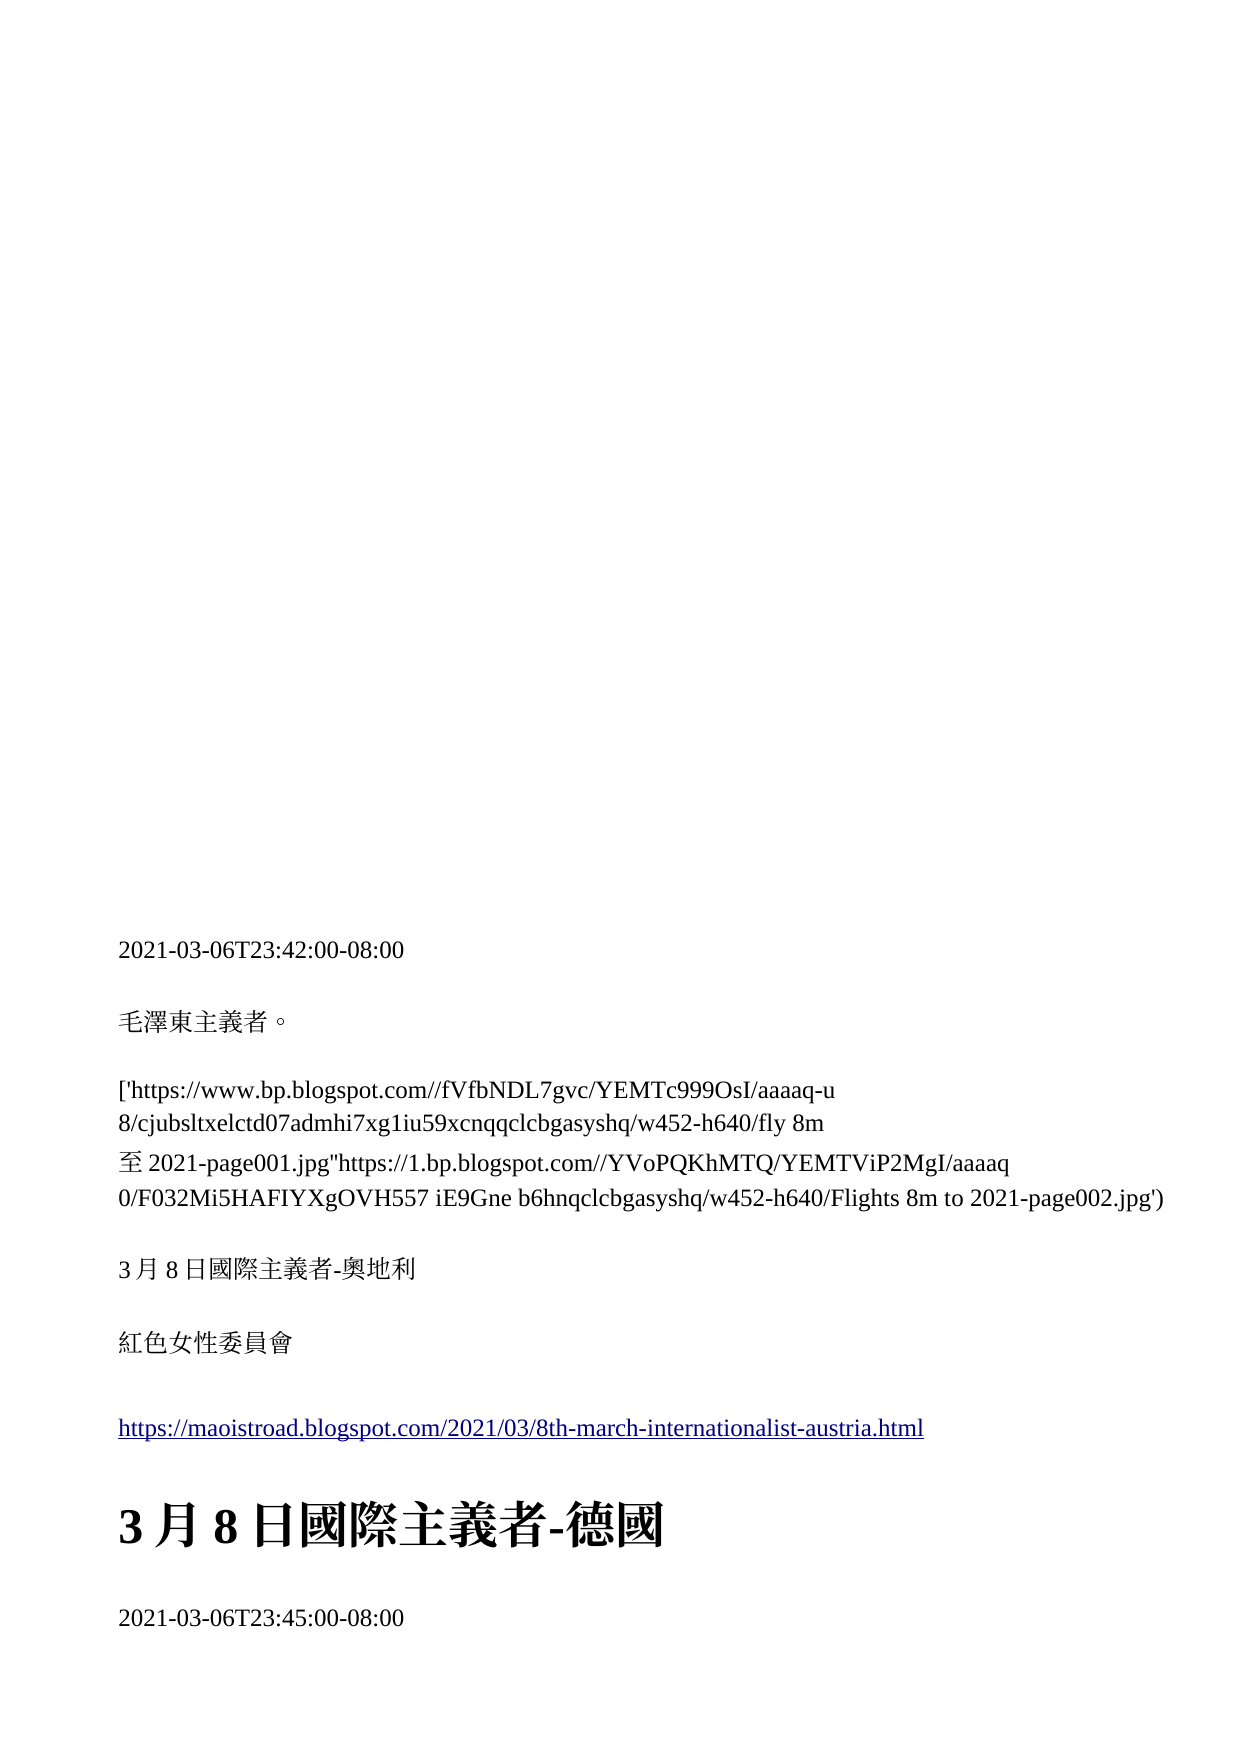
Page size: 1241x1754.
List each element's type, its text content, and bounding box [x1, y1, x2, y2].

subtitle 3月8日國際主義者-德國 [118, 1486, 1181, 1557]
text 2021-03-06T23:42:00-08:00 毛澤東主義者。 ['https://www.bp.blogspot.com//fVfbNDL7gvc/YEMTc999OsI/aaaaq-u 8/cjubsltxelctd07admhi7xg1iu59xcnqqclcbgasyshq/w452-h640/fly 8m至2021-page001.jpg''https://1.bp.blogspot.com//YVoPQKhMTQ/YEMTViP2MgI/aaaaq 0/F032Mi5HAFIYXgOVH557 iE9Gne b6hnqclcbgasyshq/w452-h640/Flights 8m to 2021-page002.jpg') 3月8日國際主義者-奧地利 紅色女性委員會 [118, 902, 1181, 1360]
text 2021-03-06T23:45:00-08:00 [118, 1570, 1181, 1665]
text https://maoistroad.blogspot.com/2021/03/8th-march-internationalist-austria.html [118, 1380, 1181, 1442]
